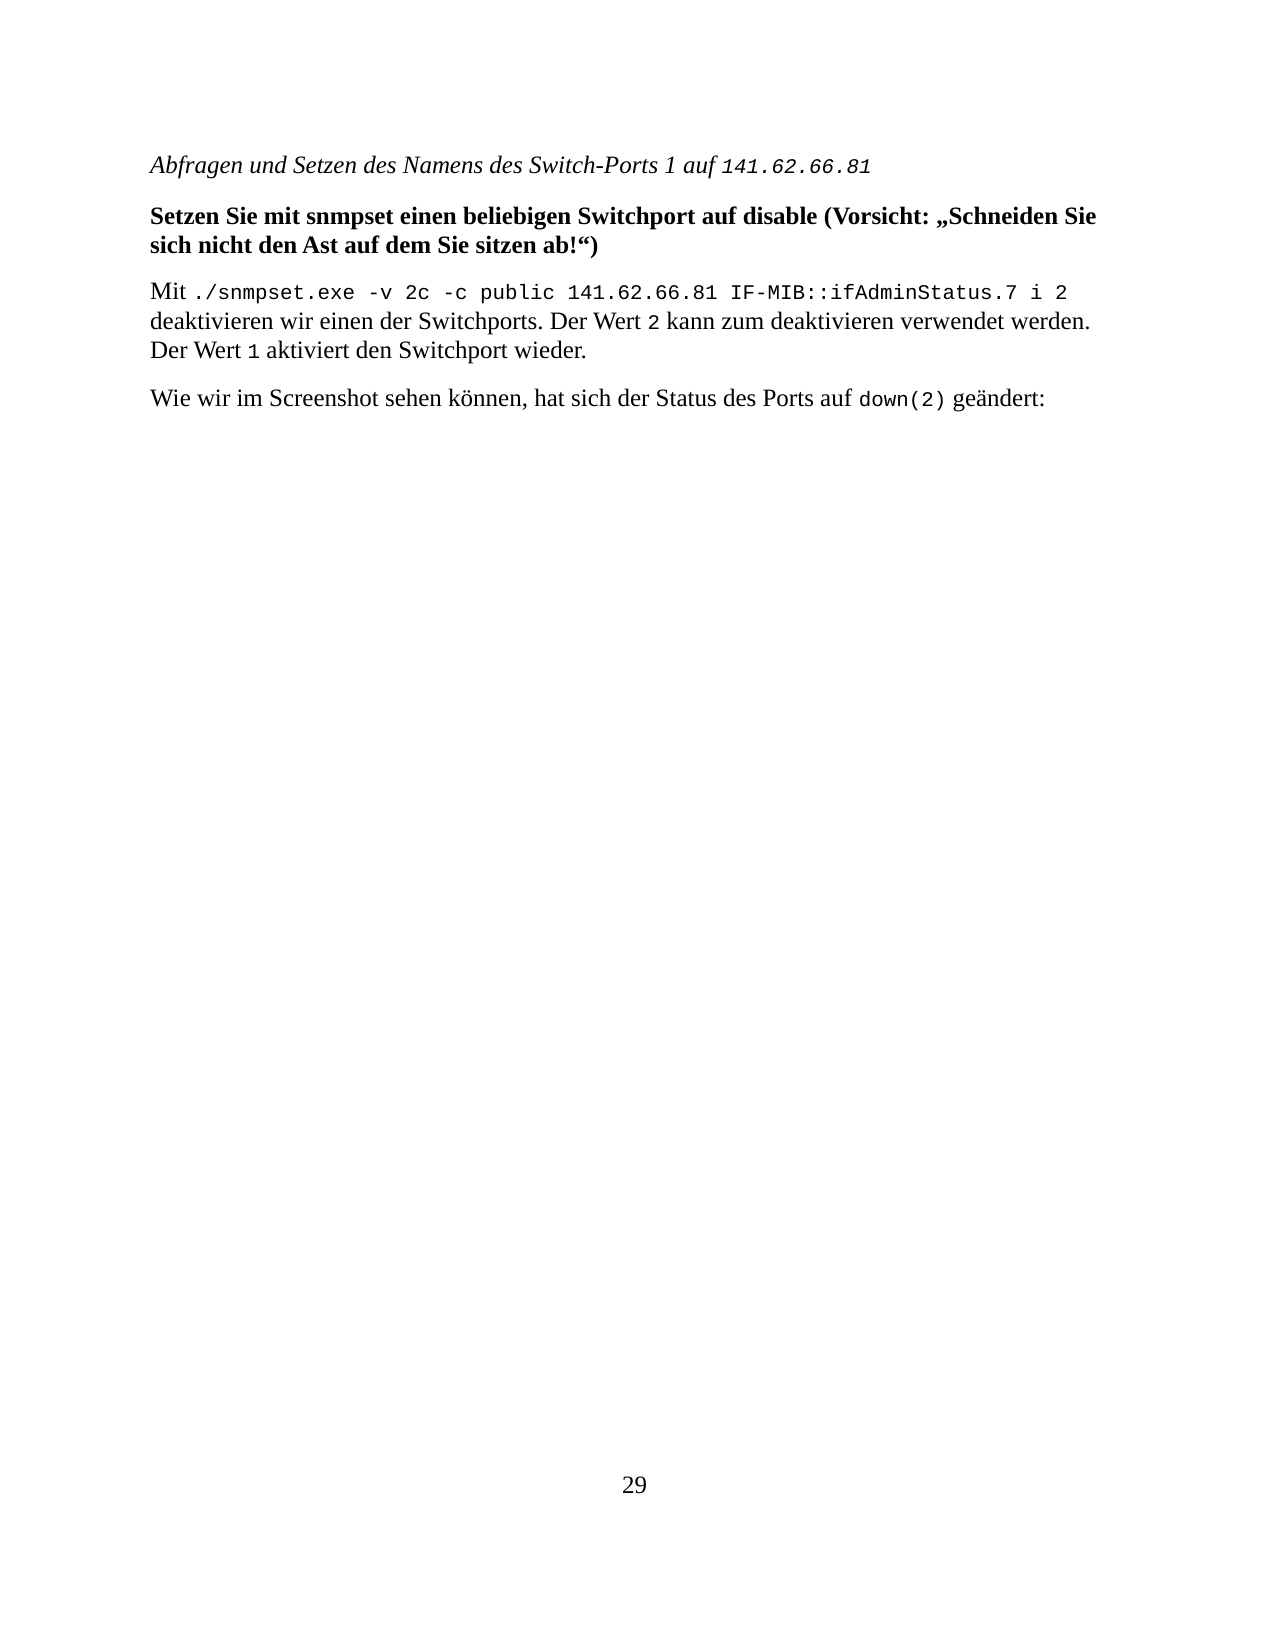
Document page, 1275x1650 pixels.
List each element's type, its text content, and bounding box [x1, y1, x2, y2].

text Setzen Sie mit snmpset einen beliebigen Switchport auf disable (Vorsicht: „Schneiden Sie sich nicht den Ast auf dem Sie sitzen ab!“) [150, 201, 1125, 258]
text Abfragen und Setzen des Namens des Switch-Ports 1 auf 141.62.66.81 [150, 150, 1125, 179]
text Mit ./snmpset.exe -v 2c -c public 141.62.66.81 IF-MIB::ifAdminStatus.7 i 2 deaktivieren wir einen der Switchports. Der Wert 2 kann zum deaktivieren verwendet werden. Der Wert 1 aktiviert den Switchport wieder. [150, 276, 1125, 365]
text Wie wir im Screenshot sehen können, hat sich der Status des Ports auf down(2) geändert: [150, 383, 1125, 413]
